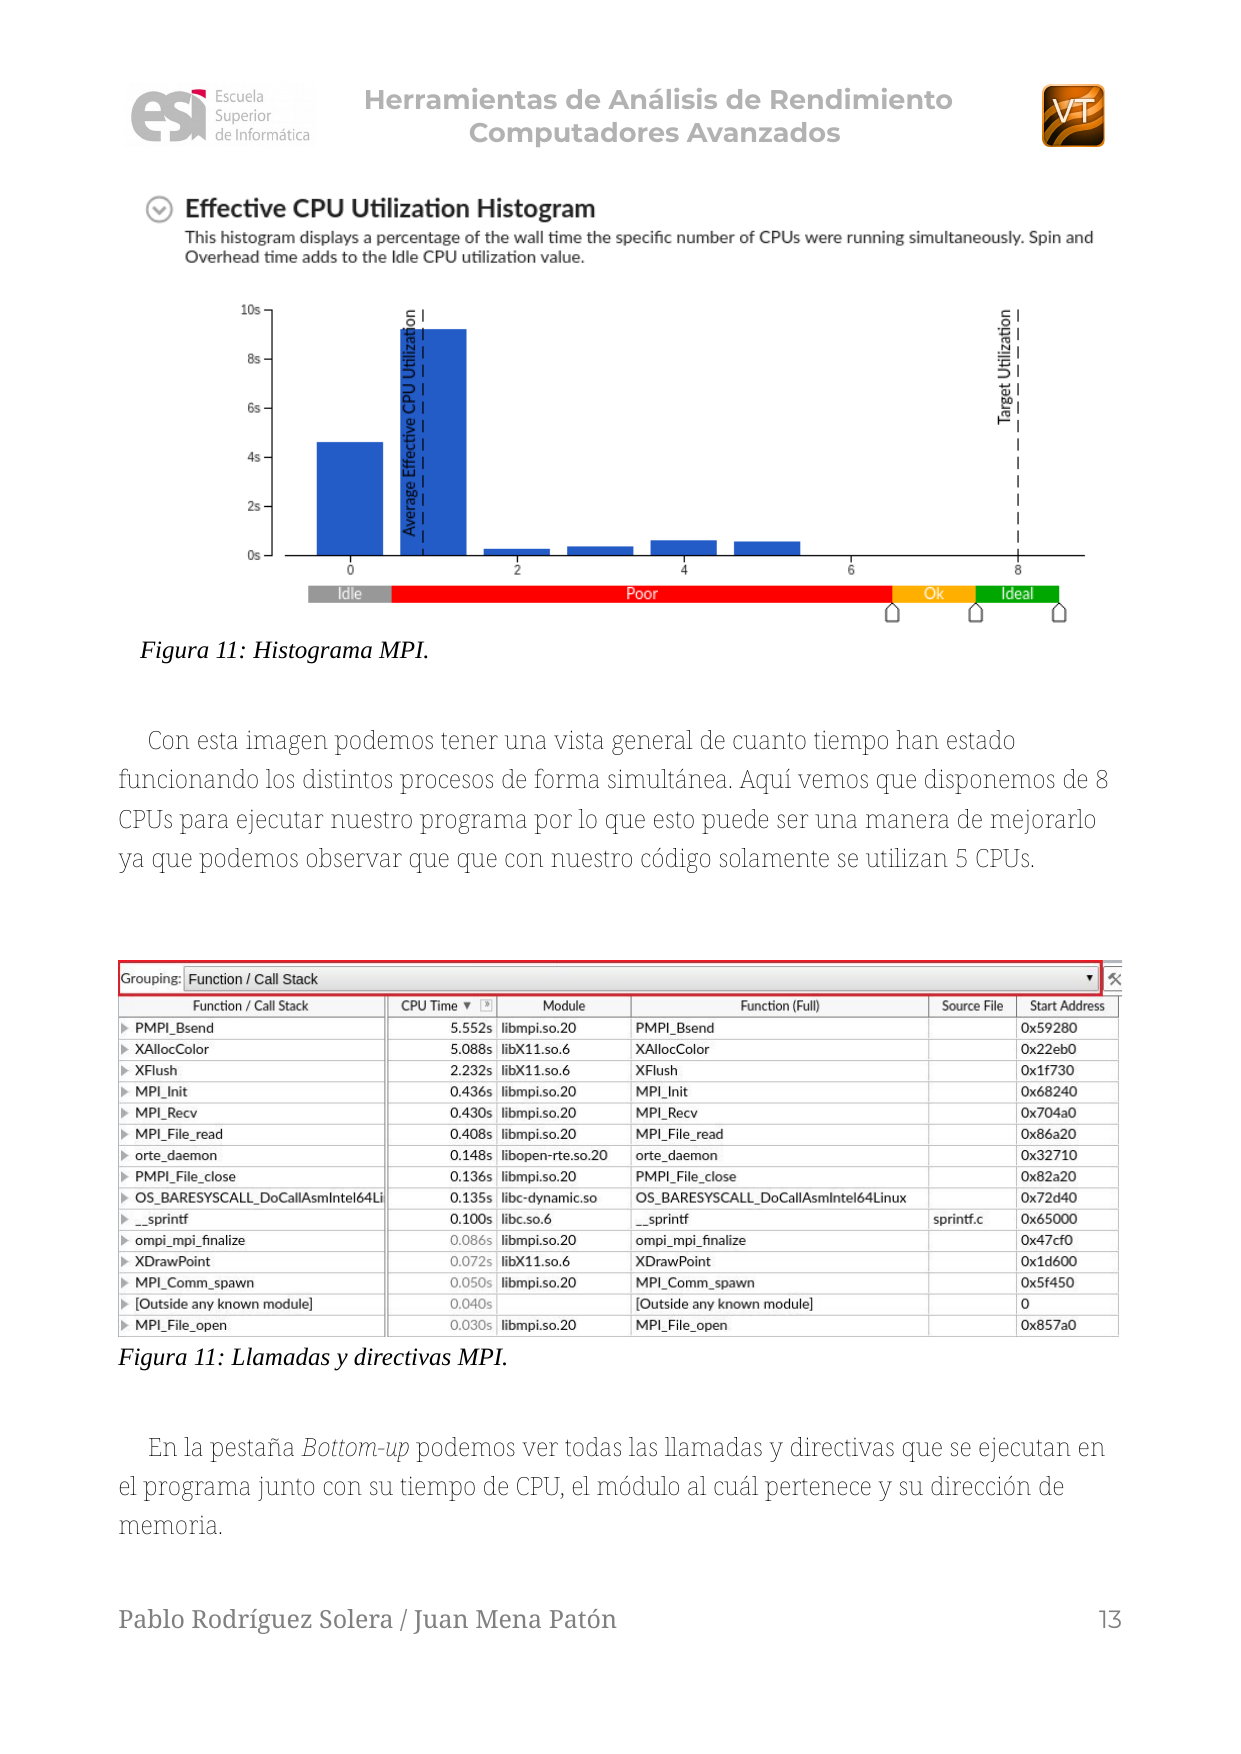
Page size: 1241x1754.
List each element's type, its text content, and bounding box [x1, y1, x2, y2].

picture [118, 960, 1123, 1337]
picture [139, 188, 1101, 630]
text Figura 11: Llamadas y directivas MPI. [118, 1337, 1122, 1371]
picture [1042, 84, 1105, 147]
picture [124, 82, 315, 147]
text En la pestaña Bottom-up podemos ver todas las llamadas y directivas que se ejecutan en el programa junto con su tiempo de CPU, el módulo al cuál pertenece y su dirección de memoria. [118, 1429, 1122, 1542]
text Con esta imagen podemos tener una vista general de cuanto tiempo han estado funcionando los distintos procesos de forma simultánea. Aquí vemos que disponemos de 8 CPUs para ejecutar nuestro programa por lo que esto puede ser una manera de mejorarlo ya que podemos observar que que con nuestro código solamente se utilizan 5 CPUs. [118, 723, 1122, 874]
text Figura 11: Histograma MPI. [140, 630, 1101, 664]
